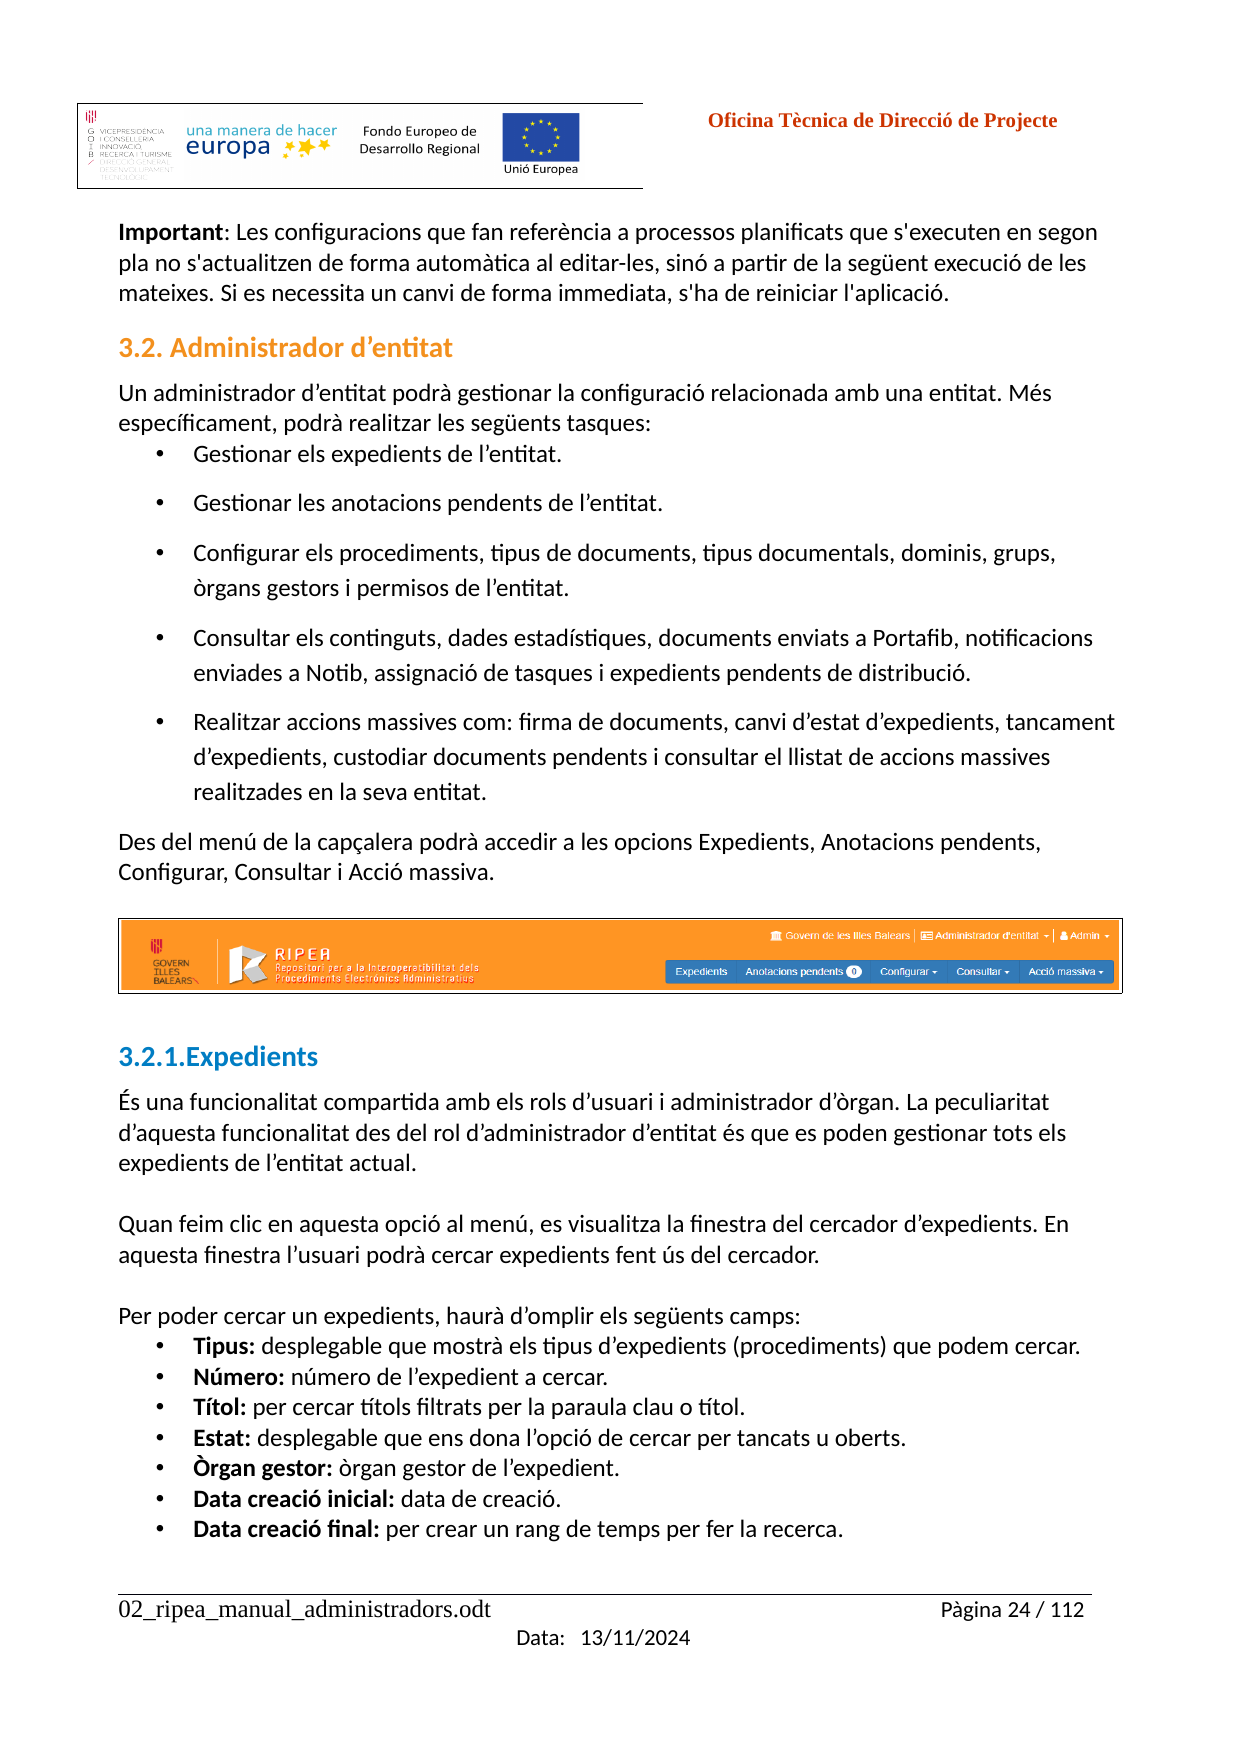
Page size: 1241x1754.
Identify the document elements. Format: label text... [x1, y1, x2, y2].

list Realitzar accions massives com: firma de documents, canvi d’estat d’expedients, tancament d’expedients, custodiar documents pendents i consultar el llistat de accions massives realitzades en la seva entitat. [156, 706, 1122, 807]
list Gestionar els expedients de l’entitat. [156, 438, 1122, 468]
text Quan feim clic en aquesta opció al menú, es visualitza la finestra del cercador d’expedients. En aquesta finestra l’usuari podrà cercar expedients fent ús del cercador. [118, 1208, 1122, 1269]
text És una funcionalitat compartida amb els rols d’usuari i administrador d’òrgan. La peculiaritat d’aquesta funcionalitat des del rol d’administrador d’entitat és que es poden gestionar tots els expedients de l’entitat actual. [118, 1086, 1122, 1178]
list Tipus: desplegable que mostrà els tipus d’expedients (procediments) que podem cercar. [156, 1330, 1122, 1361]
picture [184, 108, 585, 182]
list Data creació final: per crear un rang de temps per fer la recerca. [156, 1513, 1122, 1544]
list Configurar els procediments, tipus de documents, tipus documentals, dominis, grups, òrgans gestors i permisos de l’entitat. [156, 537, 1122, 603]
list Consultar els continguts, dades estadístiques, documents enviats a Portafib, notificacions enviades a Notib, assignació de tasques i expedients pendents de distribució. [156, 622, 1122, 687]
subtitle 3.2. Administrador d’entitat [118, 329, 1122, 364]
list Gestionar les anotacions pendents de l’entitat. [156, 487, 1122, 518]
list Data creació inicial: data de creació. [156, 1483, 1122, 1513]
list Títol: per cercar títols filtrats per la paraula clau o títol. [156, 1391, 1122, 1422]
picture [121, 920, 1119, 990]
list Òrgan gestor: òrgan gestor de l’expedient. [156, 1452, 1122, 1483]
list Estat: desplegable que ens dona l’opció de cercar per tancats u oberts. [156, 1422, 1122, 1452]
text Des del menú de la capçalera podrà accedir a les opcions Expedients, Anotacions pendents, Configurar, Consultar i Acció massiva. [118, 826, 1122, 887]
picture [82, 108, 178, 182]
subtitle 3.2.1.Expedients [118, 1038, 1122, 1074]
text Un administrador d’entitat podrà gestionar la configuració relacionada amb una entitat. Més específicament, podrà realitzar les següents tasques: [118, 377, 1122, 438]
list Número: número de l’expedient a cercar. [156, 1361, 1122, 1391]
text Important: Les configuracions que fan referència a processos planificats que s'executen en segon pla no s'actualitzen de forma automàtica al editar-les, sinó a partir de la següent execució de les mateixes. Si es necessita un canvi de forma immediata, s'ha de reiniciar l'aplicació. [118, 216, 1122, 308]
text Per poder cercar un expedients, haurà d’omplir els següents camps: [118, 1300, 1122, 1330]
